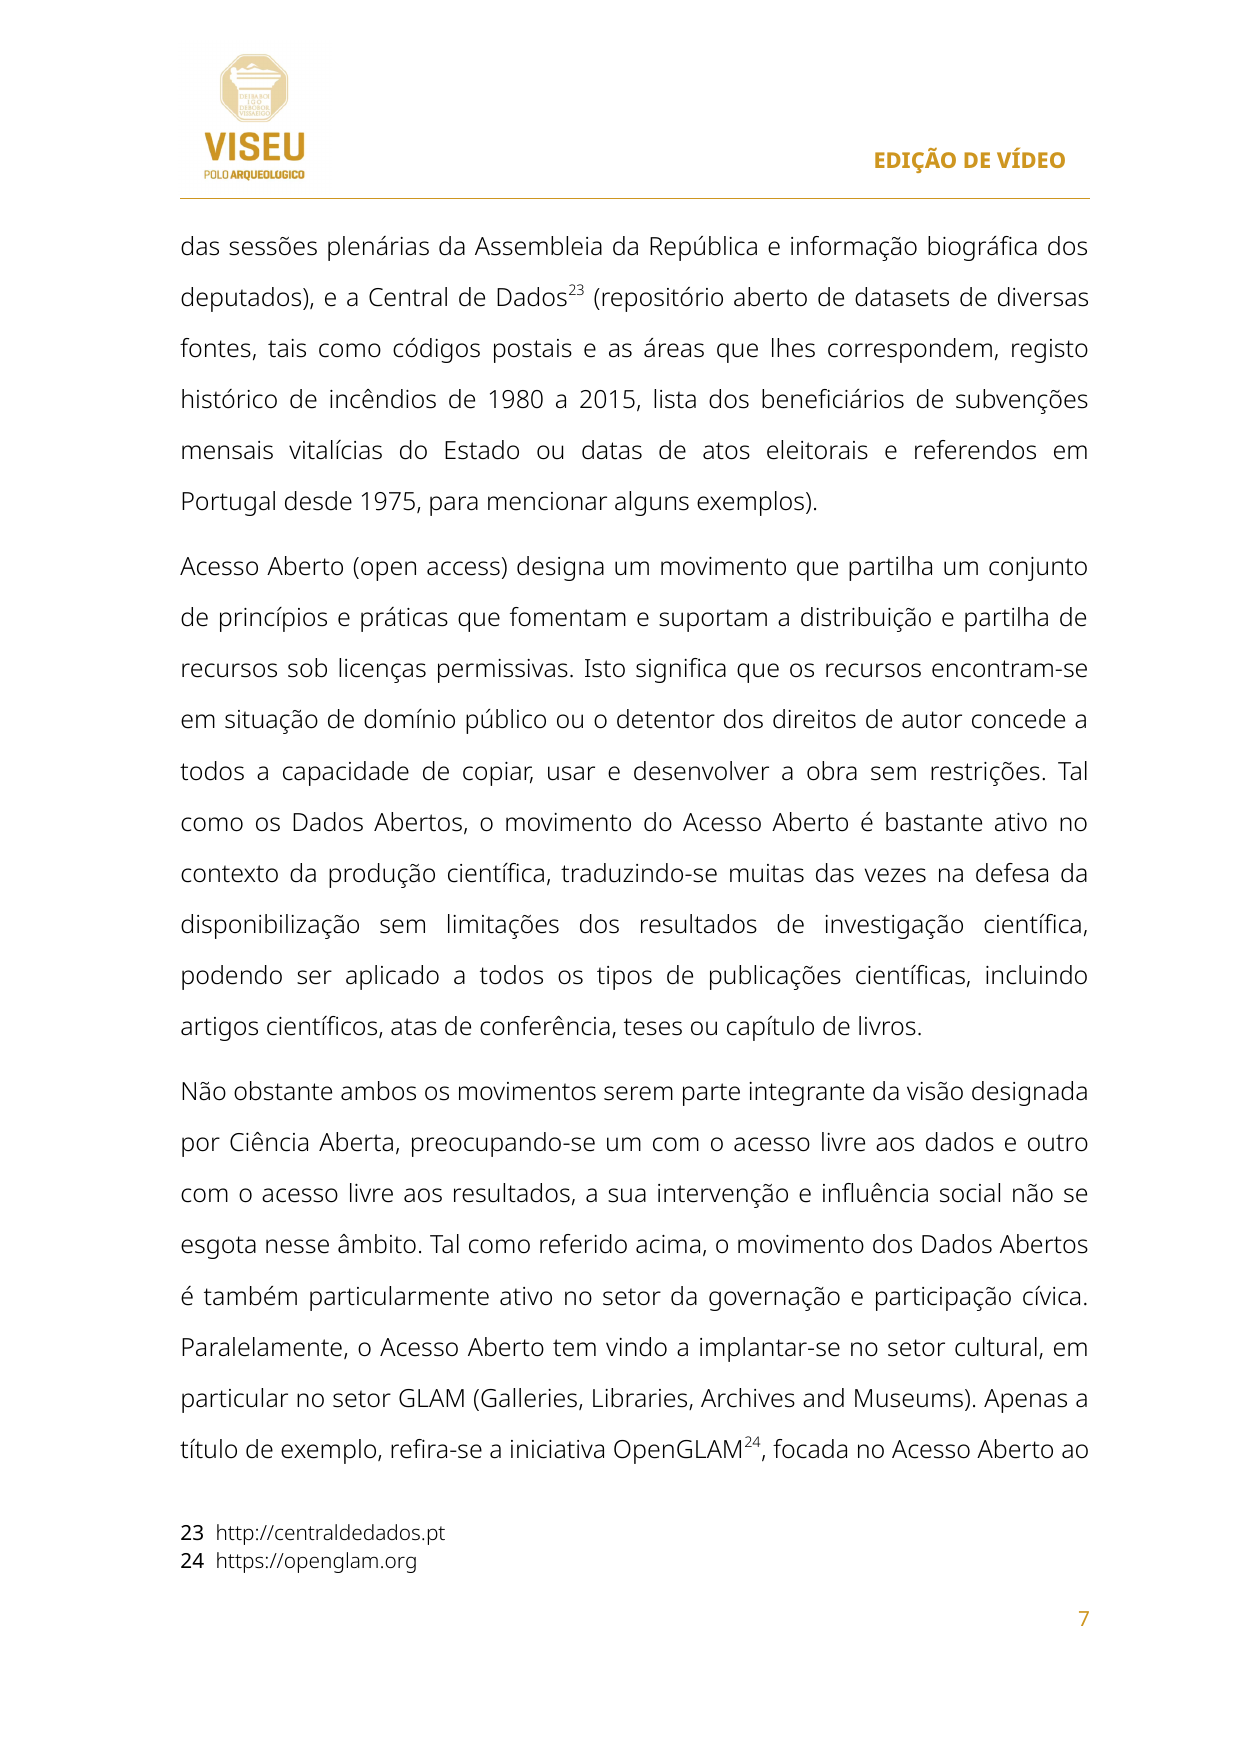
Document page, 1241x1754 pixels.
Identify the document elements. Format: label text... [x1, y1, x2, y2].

text das sessões plenárias da Assembleia da República e informação biográfica dos deputados), e a Central de Dados (repositório aberto de datasets de diversas fontes, tais como códigos postais e as áreas que lhes correspondem, registo histórico de incêndios de 1980 a 2015, lista dos beneficiários de subvenções mensais vitalícias do Estado ou datas de atos eleitorais e referendos em Portugal desde 1975, para mencionar alguns exemplos). [180, 228, 1090, 517]
text Não obstante ambos os movimentos serem parte integrante da visão designada por Ciência Aberta, preocupando-se um com o acesso livre aos dados e outro com o acesso livre aos resultados, a sua intervenção e influência social não se esgota nesse âmbito. Tal como referido acima, o movimento dos Dados Abertos é também particularmente ativo no setor da governação e participação cívica. Paralelamente, o Acesso Aberto tem vindo a implantar-se no setor cultural, em particular no setor GLAM (Galleries, Libraries, Archives and Museums). Apenas a título de exemplo, refira-se a iniciativa OpenGLAM, focada no Acesso Aberto ao [180, 1074, 1090, 1465]
text https://openglam.org [180, 1547, 1090, 1575]
text http://centraldedados.pt [180, 1518, 1090, 1547]
text Acesso Aberto (open access) designa um movimento que partilha um conjunto de princípios e práticas que fomentam e suportam a distribuição e partilha de recursos sob licenças permissivas. Isto significa que os recursos encontram-se em situação de domínio público ou o detentor dos direitos de autor concede a todos a capacidade de copiar, usar e desenvolver a obra sem restrições. Tal como os Dados Abertos, o movimento do Acesso Aberto é bastante ativo no contexto da produção científica, traduzindo-se muitas das vezes na defesa da disponibilização sem limitações dos resultados de investigação científica, podendo ser aplicado a todos os tipos de publicações científicas, incluindo artigos científicos, atas de conferência, teses ou capítulo de livros. [180, 549, 1090, 1042]
